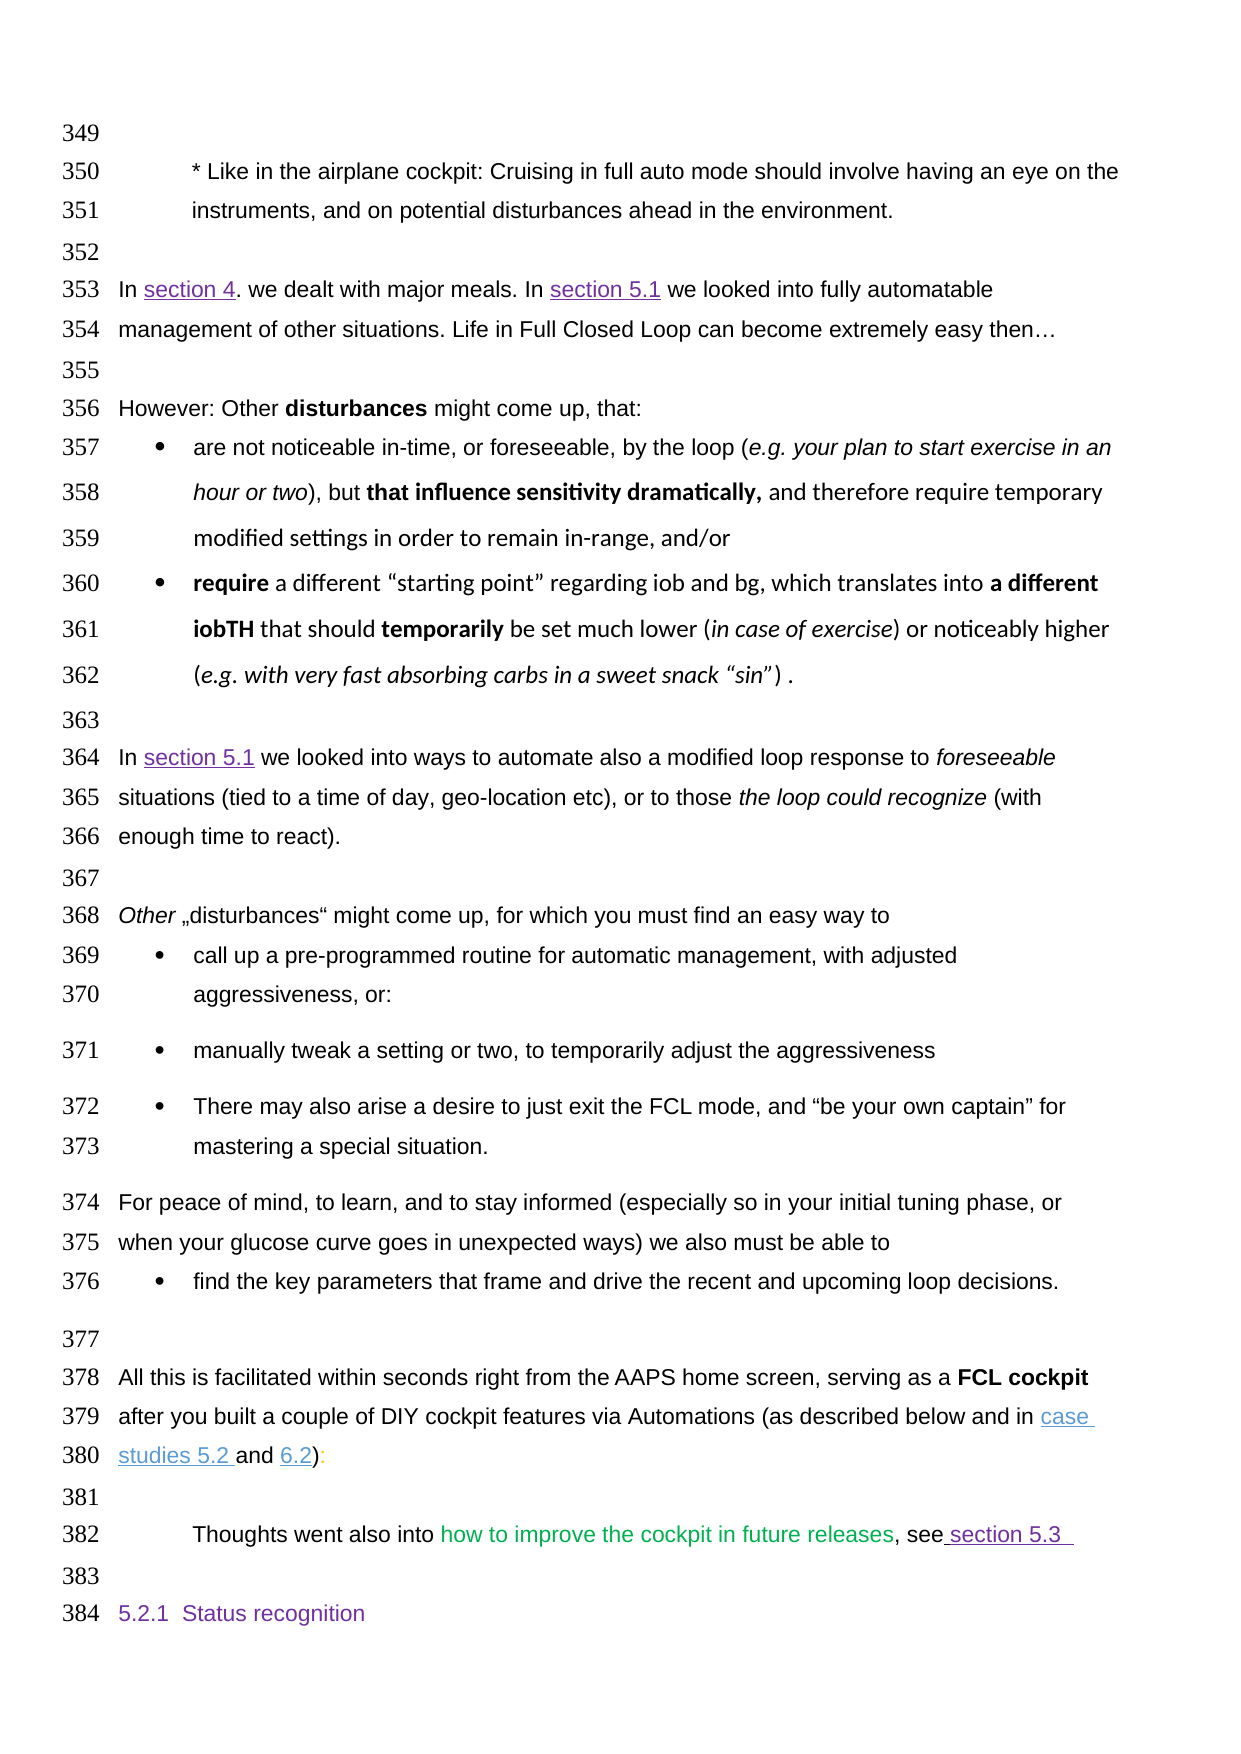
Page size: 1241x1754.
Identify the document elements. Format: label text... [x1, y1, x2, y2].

text All this is facilitated within seconds right from the AAPS home screen, serving as a FCL cockpit after you built a couple of DIY cockpit features via Automations (as described below and in case studies 5.2 and 6.2): [118, 1363, 1122, 1469]
list call up a pre-programmed routine for automatic management, with adjusted aggressiveness, or: [156, 942, 1122, 1007]
text * Like in the airplane cockpit: Cruising in full auto mode should involve having an eye on the instruments, and on potential disturbances ahead in the environment. [192, 158, 1122, 223]
text For peace of mind, to learn, and to stay informed (especially so in your initial tuning phase, or when your glucose curve goes in unexpected ways) we also must be able to [118, 1189, 1122, 1255]
text Other „disturbances“ might come up, for which you must find an easy way to [118, 902, 1122, 928]
list There may also arise a desire to just exit the FCL mode, and “be your own captain” for mastering a special situation. [156, 1093, 1122, 1159]
list manually tweak a setting or two, to temporarily adjust the aggressiveness [156, 1037, 1122, 1063]
text In section 5.1 we looked into ways to automate also a modified loop response to foreseeable situations (tied to a time of day, geo-location etc), or to those the loop could recognize (with enough time to react). [118, 744, 1122, 849]
text In section 4. we dealt with major meals. In section 5.1 we looked into fully automatable management of other situations. Life in Full Closed Loop can become extremely easy then… [118, 276, 1122, 342]
text Thoughts went also into how to improve the cockpit in future releases, see section 5.3 [192, 1521, 1122, 1548]
list require a different “starting point” regarding iob and bg, which translates into a different iobTH that should temporarily be set much lower (in case of exercise) or noticeably higher (e.g. with very fast absorbing carbs in a sweet snack “sin”) . [156, 567, 1122, 689]
list find the key parameters that frame and drive the recent and upcoming loop decisions. [156, 1268, 1122, 1294]
text However: Other disturbances might come up, that: [118, 394, 1122, 421]
list are not noticeable in-time, or foreseeable, by the loop (e.g. your plan to start exercise in an hour or two), but that influence sensitivity dramatically, and therefore require temporary modified settings in order to remain in-range, and/or [156, 434, 1122, 552]
text 5.2.1 Status recognition [118, 1600, 1122, 1627]
